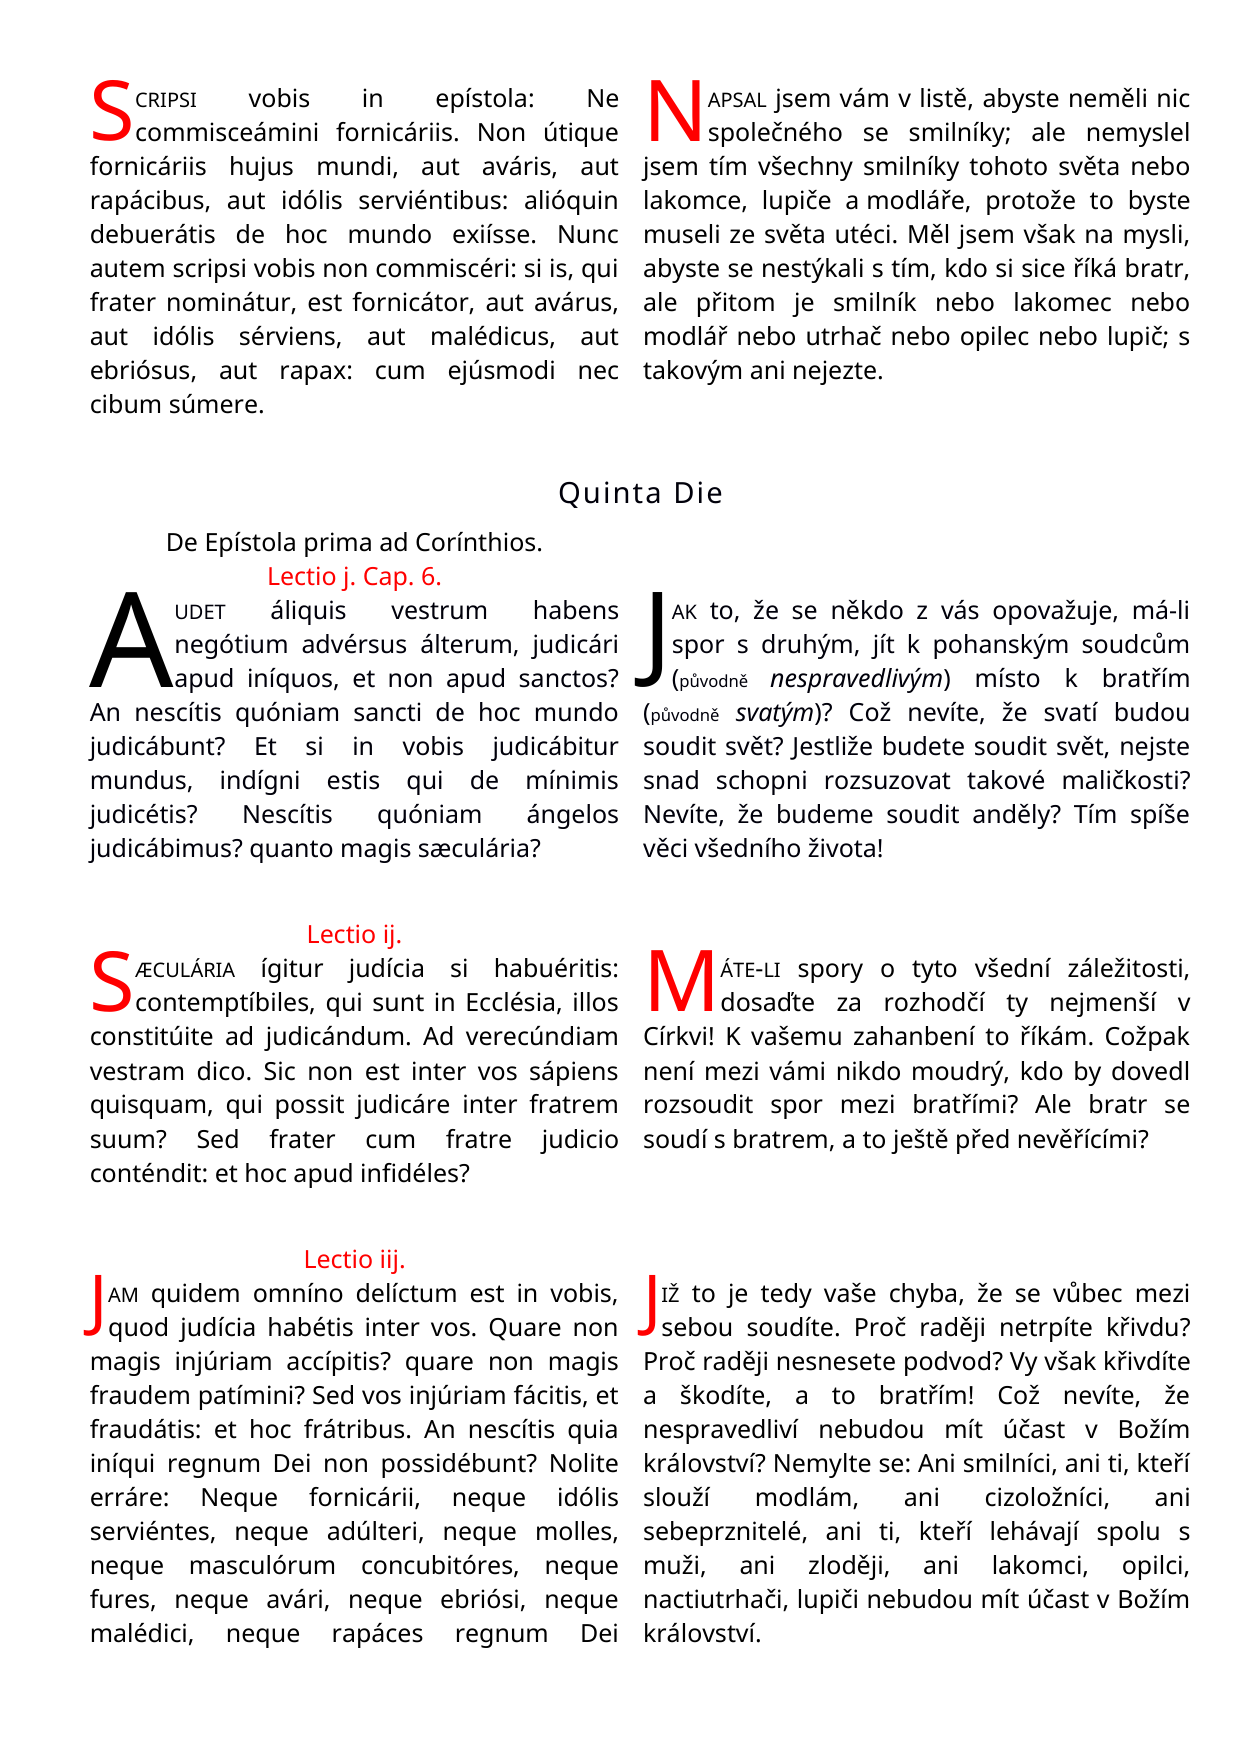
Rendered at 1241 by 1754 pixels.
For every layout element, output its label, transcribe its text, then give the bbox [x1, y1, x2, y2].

table_cell Máte-li spory o tyto všední záležitosti, dosaďte za rozhodčí ty nejmenší v Církvi! K vašemu zahanbení to říkám. Cožpak není mezi vámi nikdo moudrý, kdo by dovedl rozsoudit spor mezi bratřími? Ale bratr se soudí s bratrem, a to ještě před nevěřícími? [631, 911, 1203, 1235]
table_cell Lectio iij. Jam quidem omníno delíctum est in vobis, quod judícia habétis inter vos. Quare non magis injúriam accípitis? quare non magis fraudem patímini? Sed vos injúriam fácitis, et fraudátis: et hoc frátribus. An nescítis quia iníqui regnum Dei non possidébunt? Nolite erráre: Neque fornicárii, neque idólis serviéntes, neque adúlteri, neque molles, neque masculórum concubitóres, neque fures, neque avári, neque ebriósi, neque malédici, neque rapáces regnum Dei [78, 1235, 631, 1662]
table_cell Scripsi vobis in epístola: Ne commisceámini fornicáriis. Non útique fornicáriis hujus mundi, aut aváris, aut rapácibus, aut idólis serviéntibus: alióquin debuerátis de hoc mundo exiísse. Nunc autem scripsi vobis non commiscéri: si is, qui frater nominátur, est fornicátor, aut avárus, aut idólis sérviens, aut malédicus, aut ebriósus, aut rapax: cum ejúsmodi nec cibum súmere. [78, 74, 631, 467]
table_cell Napsal jsem vám v listě, abyste neměli nic společného se smilníky; ale nemyslel jsem tím všechny smilníky tohoto světa nebo lakomce, lupiče a modláře, protože to byste museli ze světa utéci. Měl jsem však na mysli, abyste se nestýkali s tím, kdo si sice říká bratr, ale přitom je smilník nebo lakomec nebo modlář nebo utrhač nebo opilec nebo lupič; s takovým ani nejezte. [631, 74, 1203, 467]
table_cell Jak to, že se někdo z vás opovažuje, má-li spor s druhým, jít k pohanským soudcům (původně nespravedlivým) místo k bratřím (původně svatým)? Což nevíte, že svatí budou soudit svět? Jestliže budete soudit svět, nejste snad schopni rozsuzovat takové maličkosti? Nevíte, že budeme soudit anděly? Tím spíše věci všedního života! [631, 519, 1203, 911]
table_cell Quinta Die [78, 467, 1203, 518]
table_cell Již to je tedy vaše chyba, že se vůbec mezi sebou soudíte. Proč raději netrpíte křivdu? Proč raději nesnesete podvod? Vy však křivdíte a škodíte, a to bratřím! Což nevíte, že nespravedliví nebudou mít účast v Božím království? Nemylte se: Ani smilníci, ani ti, kteří slouží modlám, ani cizoložníci, ani sebeprznitelé, ani ti, kteří lehávají spolu s muži, ani zloději, ani lakomci, opilci, nactiutrhači, lupiči nebudou mít účast v Božím království. [631, 1235, 1203, 1662]
table_cell De Epístola prima ad Corínthios. Lectio j. Cap. 6. Audet áliquis vestrum habens negótium advérsus álterum, judicári apud iníquos, et non apud sanctos? An nescítis quóniam sancti de hoc mundo judicábunt? Et si in vobis judicábitur mundus, indígni estis qui de mínimis judicétis? Nescítis quóniam ángelos judicábimus? quanto magis sæculária? [78, 519, 631, 911]
table_cell Lectio ij. Sæculária ígitur judícia si habuéritis: contemptíbiles, qui sunt in Ecclésia, illos constitúite ad judicándum. Ad verecúndiam vestram dico. Sic non est inter vos sápiens quisquam, qui possit judicáre inter fratrem suum? Sed frater cum fratre judicio conténdit: et hoc apud infidéles? [78, 911, 631, 1235]
